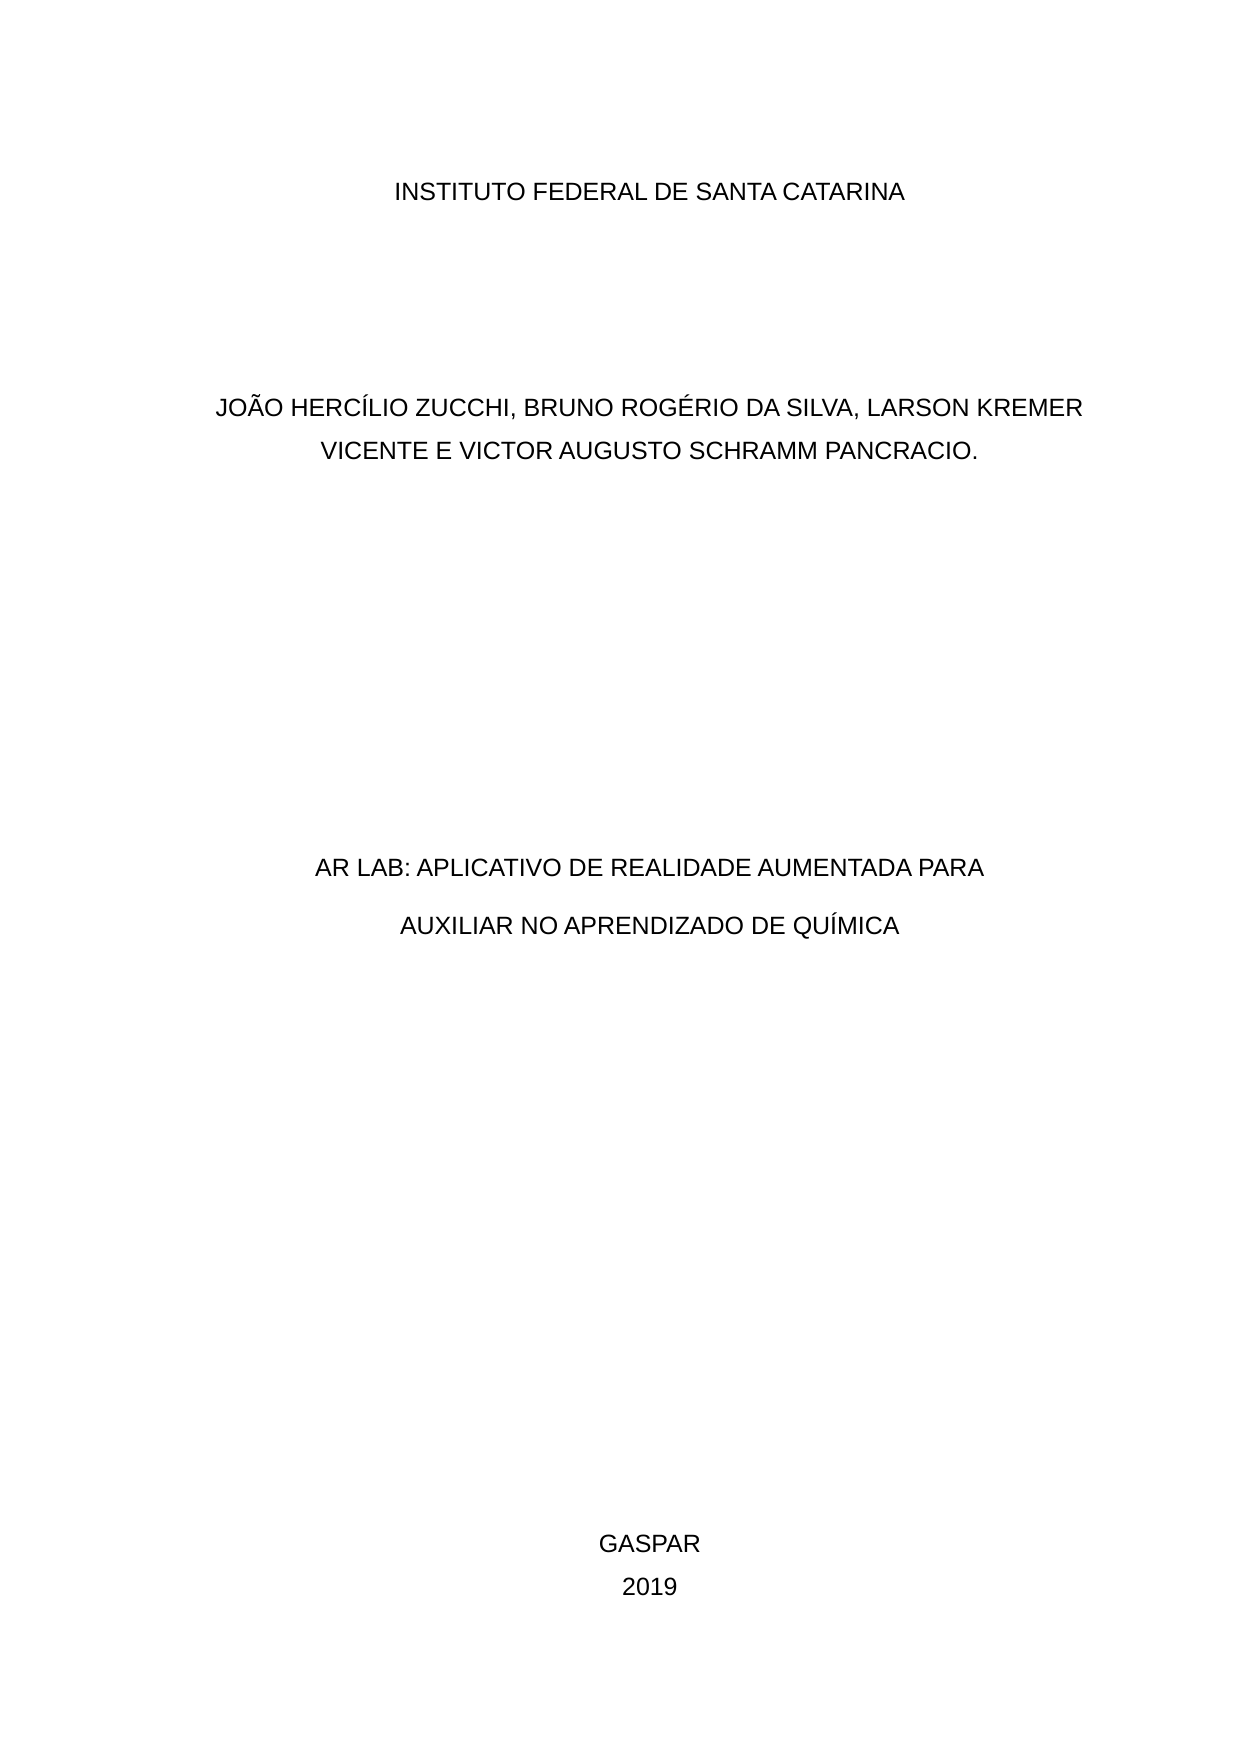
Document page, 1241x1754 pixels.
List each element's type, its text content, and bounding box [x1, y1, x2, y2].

text JOÃO HERCÍLIO ZUCCHI, BRUNO ROGÉRIO DA SILVA, LARSON KREMER VICENTE E VICTOR AUGUSTO SCHRAMM PANCRACIO. [177, 393, 1122, 465]
text 2019 [177, 1572, 1122, 1601]
text INSTITUTO FEDERAL DE SANTA CATARINA [177, 177, 1122, 206]
text AR LAB: APLICATIVO DE REALIDADE AUMENTADA PARA [177, 853, 1122, 882]
text GASPAR [177, 1529, 1122, 1558]
text AUXILIAR NO APRENDIZADO DE QUÍMICA [177, 911, 1122, 940]
